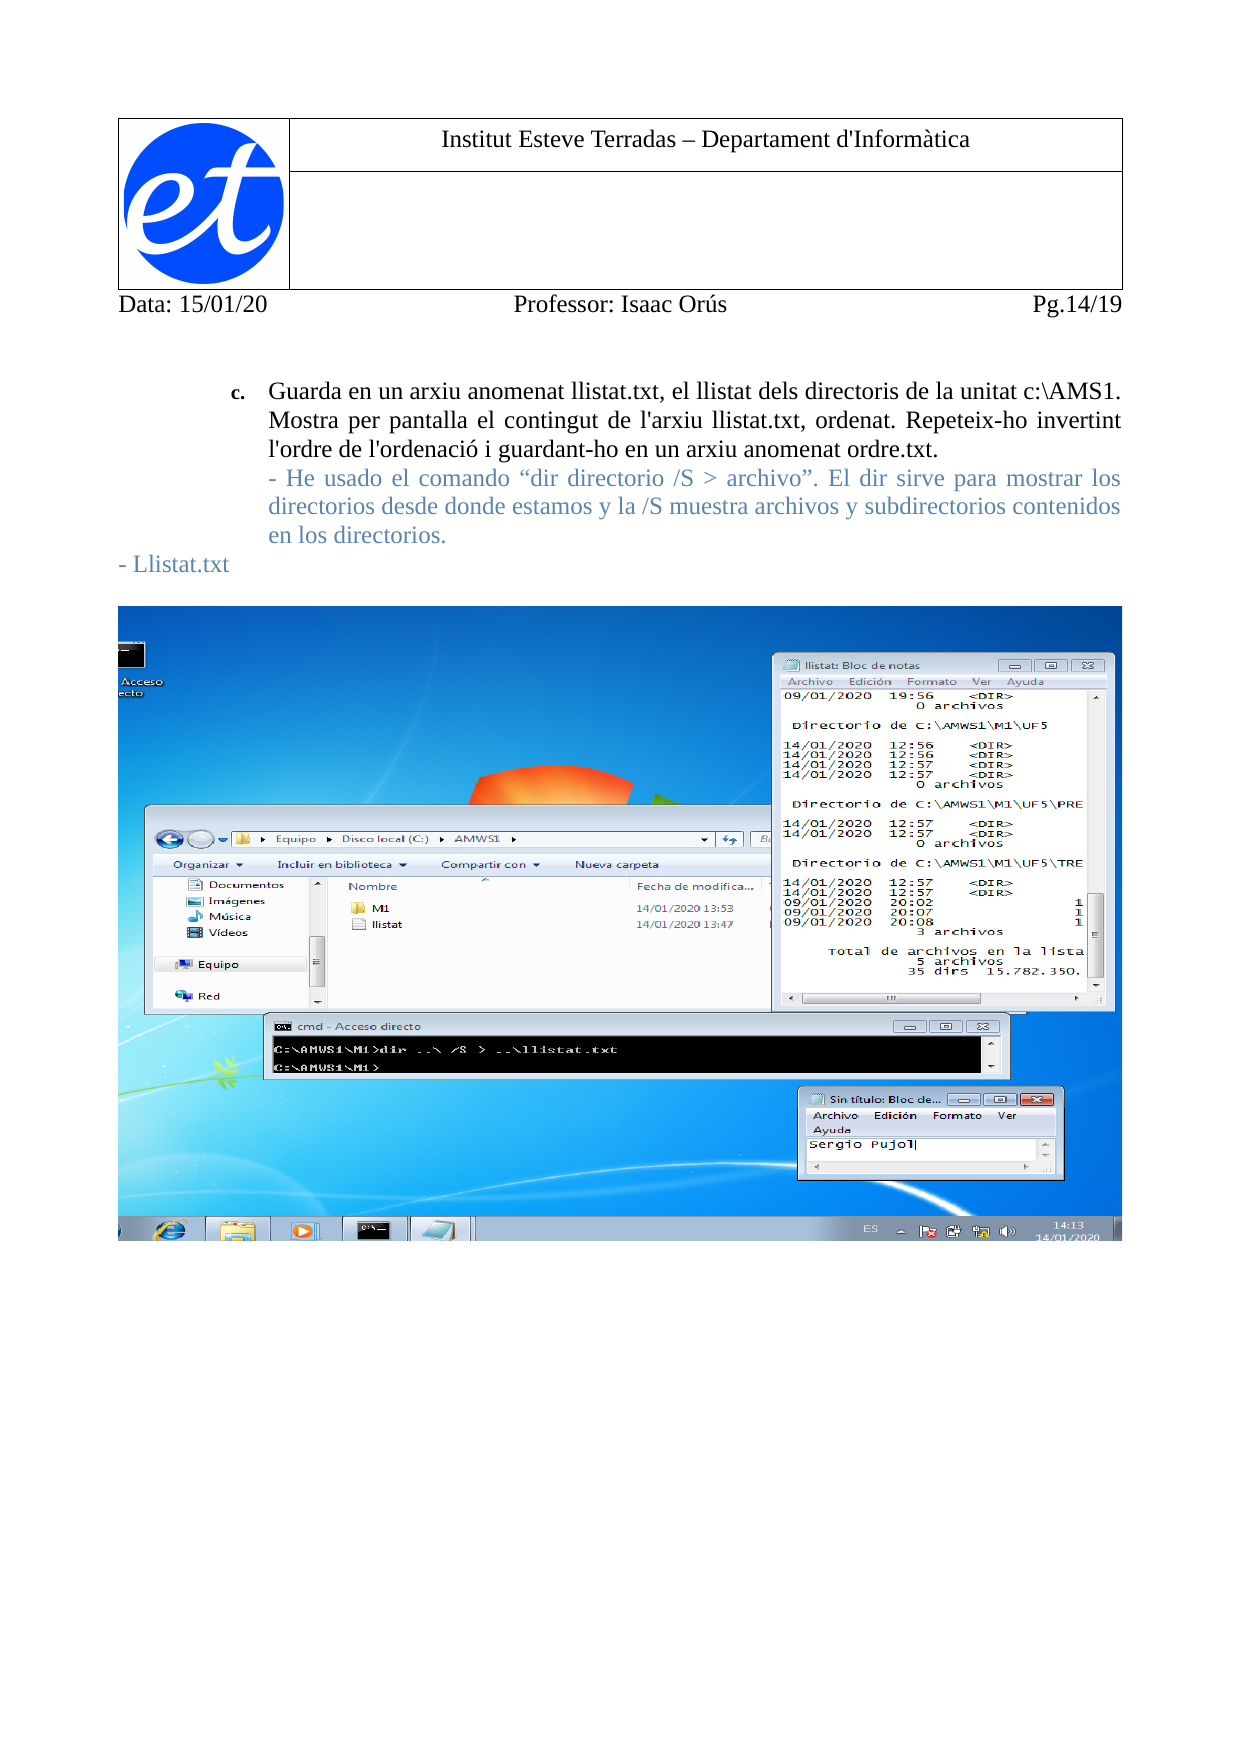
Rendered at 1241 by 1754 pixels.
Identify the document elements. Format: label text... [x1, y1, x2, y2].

list - He usado el comando “dir directorio /S > archivo”. El dir sirve para mostrar los directorios desde donde estamos y la /S muestra archivos y subdirectorios contenidos en los directorios. [231, 463, 1122, 549]
picture [123, 123, 284, 284]
text - Llistat.txt [118, 549, 1122, 578]
picture [118, 606, 1123, 1241]
list Guarda en un arxiu anomenat llistat.txt, el llistat dels directoris de la unitat c:\AMS1. Mostra per pantalla el contingut de l'arxiu llistat.txt, ordenat. Repeteix-ho invertint l'ordre de l'ordenació i guardant-ho en un arxiu anomenat ordre.txt. [231, 376, 1122, 463]
